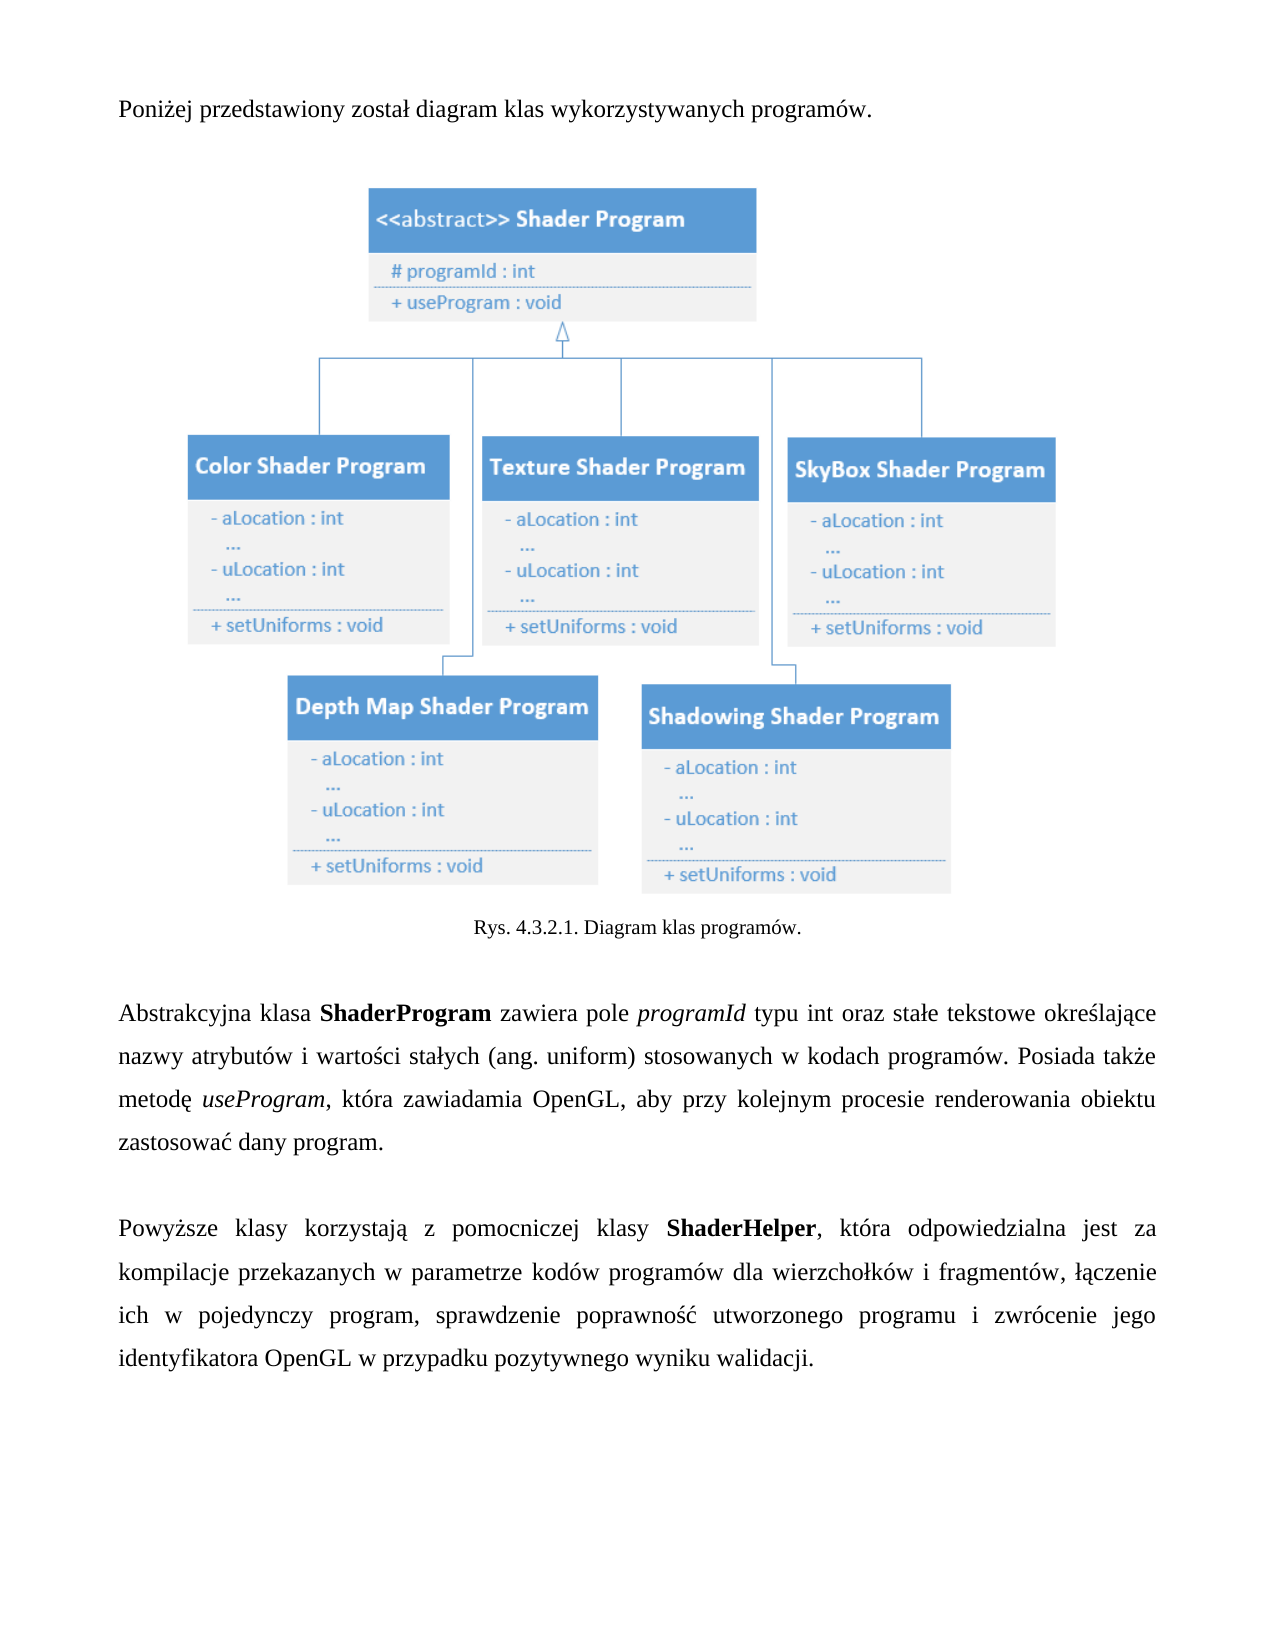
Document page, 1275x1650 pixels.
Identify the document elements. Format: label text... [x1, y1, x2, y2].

picture [183, 182, 1092, 900]
text Abstrakcyjna klasa ShaderProgram zawiera pole programId typu int oraz stałe tekstowe określające nazwy atrybutów i wartości stałych (ang. uniform) stosowanych w kodach programów. Posiada także metodę useProgram, która zawiadamia OpenGL, aby przy kolejnym procesie renderowania obiektu zastosować dany program. [118, 998, 1157, 1156]
text Rys. 4.3.2.1. Diagram klas programów. [118, 915, 1157, 939]
text Powyższe klasy korzystają z pomocniczej klasy ShaderHelper, która odpowiedzialna jest za kompilacje przekazanych w parametrze kodów programów dla wierzchołków i fragmentów, łączenie ich w pojedynczy program, sprawdzenie poprawność utworzonego programu i zwrócenie jego identyfikatora OpenGL w przypadku pozytywnego wyniku walidacji. [118, 1213, 1157, 1372]
text Poniżej przedstawiony został diagram klas wykorzystywanych programów. [118, 94, 1157, 123]
